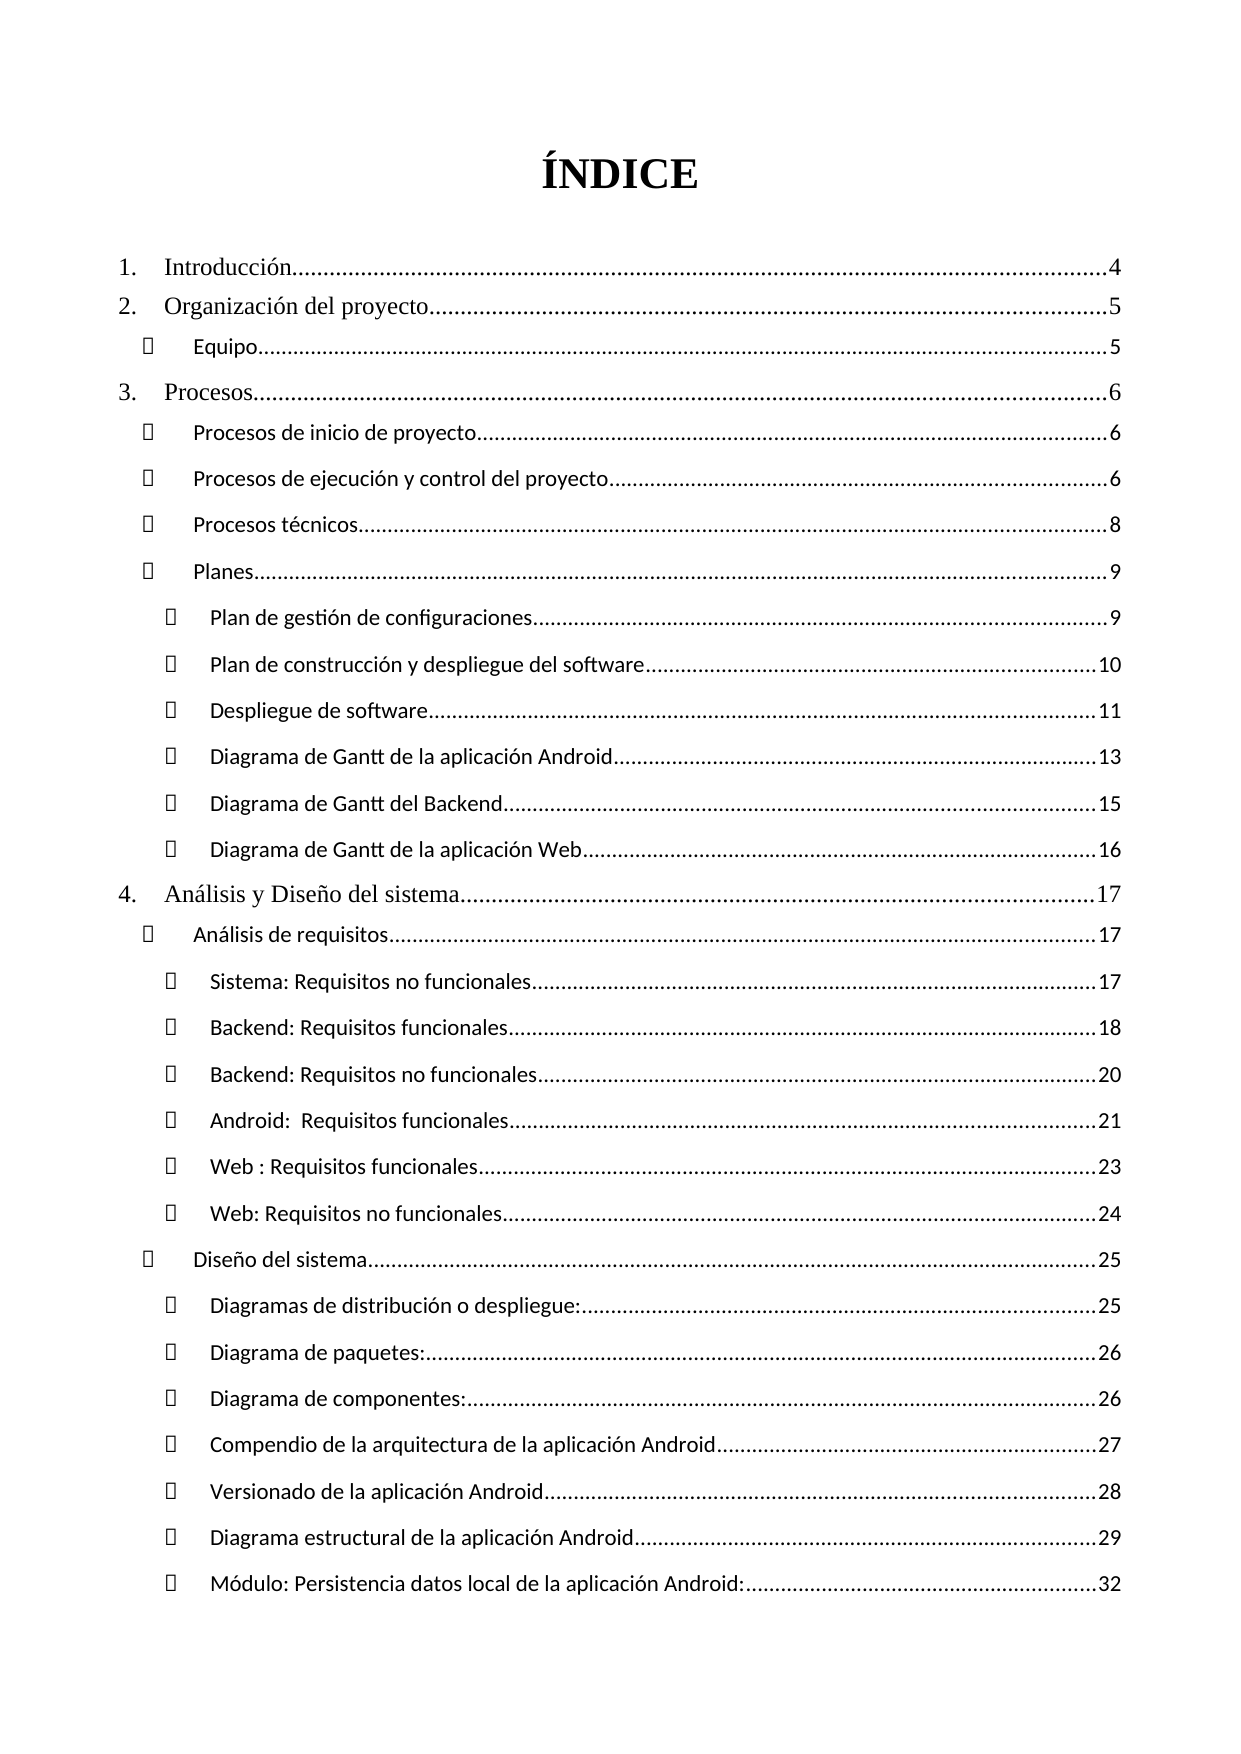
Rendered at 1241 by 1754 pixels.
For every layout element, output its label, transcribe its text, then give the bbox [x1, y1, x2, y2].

text  Diagrama de componentes: 26 [164, 1382, 1122, 1413]
text  Diagrama de Gantt de la aplicación Android 13 [164, 740, 1122, 771]
text  Sistema: Requisitos no funcionales 17 [164, 965, 1122, 996]
text  Backend: Requisitos funcionales 18 [164, 1011, 1122, 1042]
text  Diagrama estructural de la aplicación Android 29 [164, 1521, 1122, 1552]
text  Web: Requisitos no funcionales 24 [164, 1197, 1122, 1228]
text  Web : Requisitos funcionales 23 [164, 1150, 1122, 1181]
text ÍNDICE [118, 147, 1122, 198]
text  Diagrama de Gantt del Backend 15 [164, 787, 1122, 818]
text  Diagrama de paquetes: 26 [164, 1336, 1122, 1367]
text  Despliegue de software 11 [164, 694, 1122, 725]
text  Plan de gestión de configuraciones 9 [164, 601, 1122, 632]
text  Versionado de la aplicación Android 28 [164, 1475, 1122, 1506]
text  Módulo: Persistencia datos local de la aplicación Android: 32 [164, 1567, 1122, 1599]
text  Procesos de inicio de proyecto 6 [141, 416, 1122, 447]
text 3. Procesos 6 [118, 377, 1122, 405]
text  Planes 9 [141, 555, 1122, 586]
text  Diagramas de distribución o despliegue: 25 [164, 1289, 1122, 1321]
text 2. Organización del proyecto 5 [118, 291, 1122, 320]
text  Plan de construcción y despliegue del software 10 [164, 647, 1122, 679]
text  Procesos de ejecución y control del proyecto 6 [141, 462, 1122, 493]
text 1. Introducción 4 [118, 252, 1122, 281]
text  Backend: Requisitos no funcionales 20 [164, 1057, 1122, 1089]
text  Android: Requisitos funcionales 21 [164, 1104, 1122, 1135]
text  Diseño del sistema 25 [141, 1243, 1122, 1274]
text  Procesos técnicos 8 [141, 508, 1122, 540]
text 4. Análisis y Diseño del sistema 17 [118, 879, 1122, 908]
text  Diagrama de Gantt de la aplicación Web 16 [164, 833, 1122, 864]
text  Análisis de requisitos 17 [141, 918, 1122, 950]
text  Compendio de la arquitectura de la aplicación Android 27 [164, 1428, 1122, 1459]
text  Equipo 5 [141, 330, 1122, 361]
